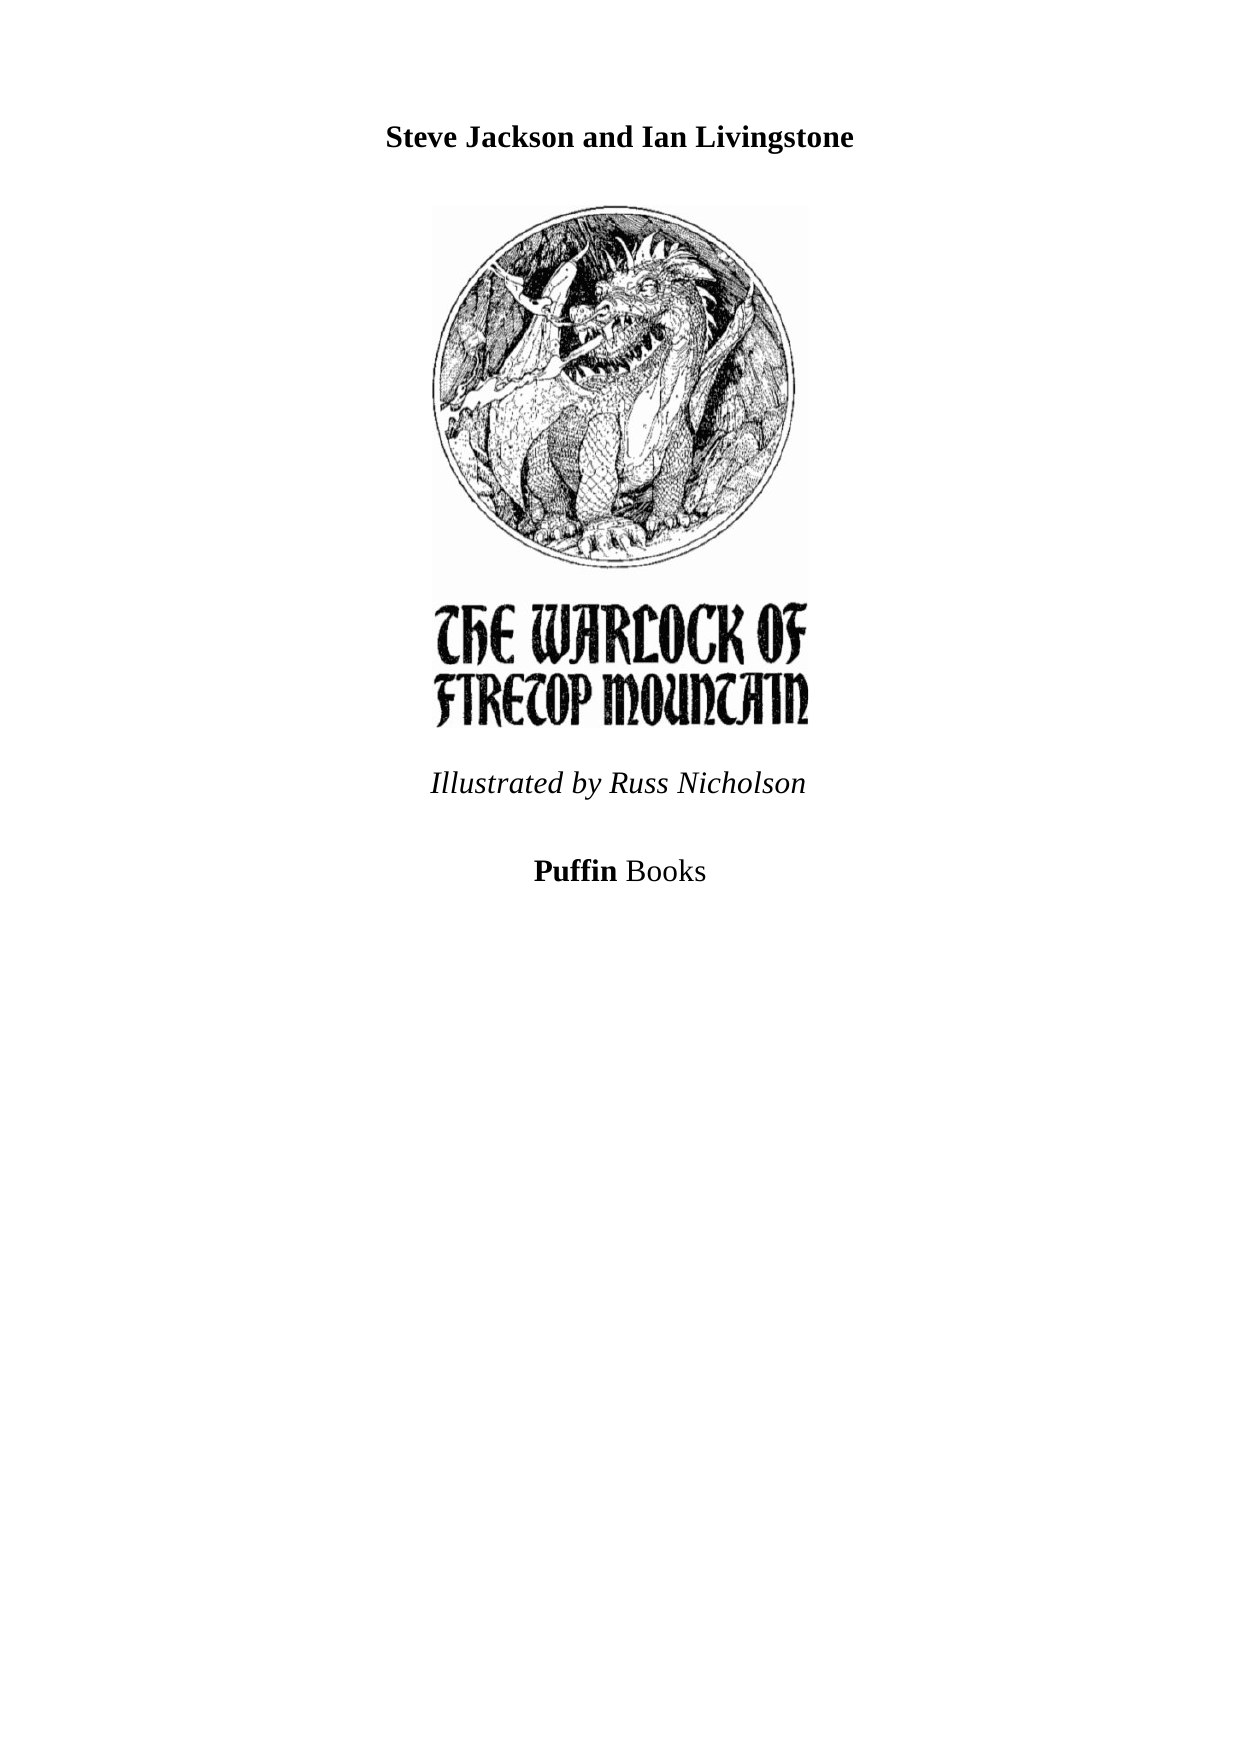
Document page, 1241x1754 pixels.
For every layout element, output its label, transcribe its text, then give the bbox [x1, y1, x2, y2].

text Puffin Books [118, 852, 1122, 888]
text Steve Jackson and Ian Livingstone [118, 118, 1122, 191]
text Illustrated by Russ Nicholson [118, 206, 1122, 837]
picture [432, 205, 809, 728]
